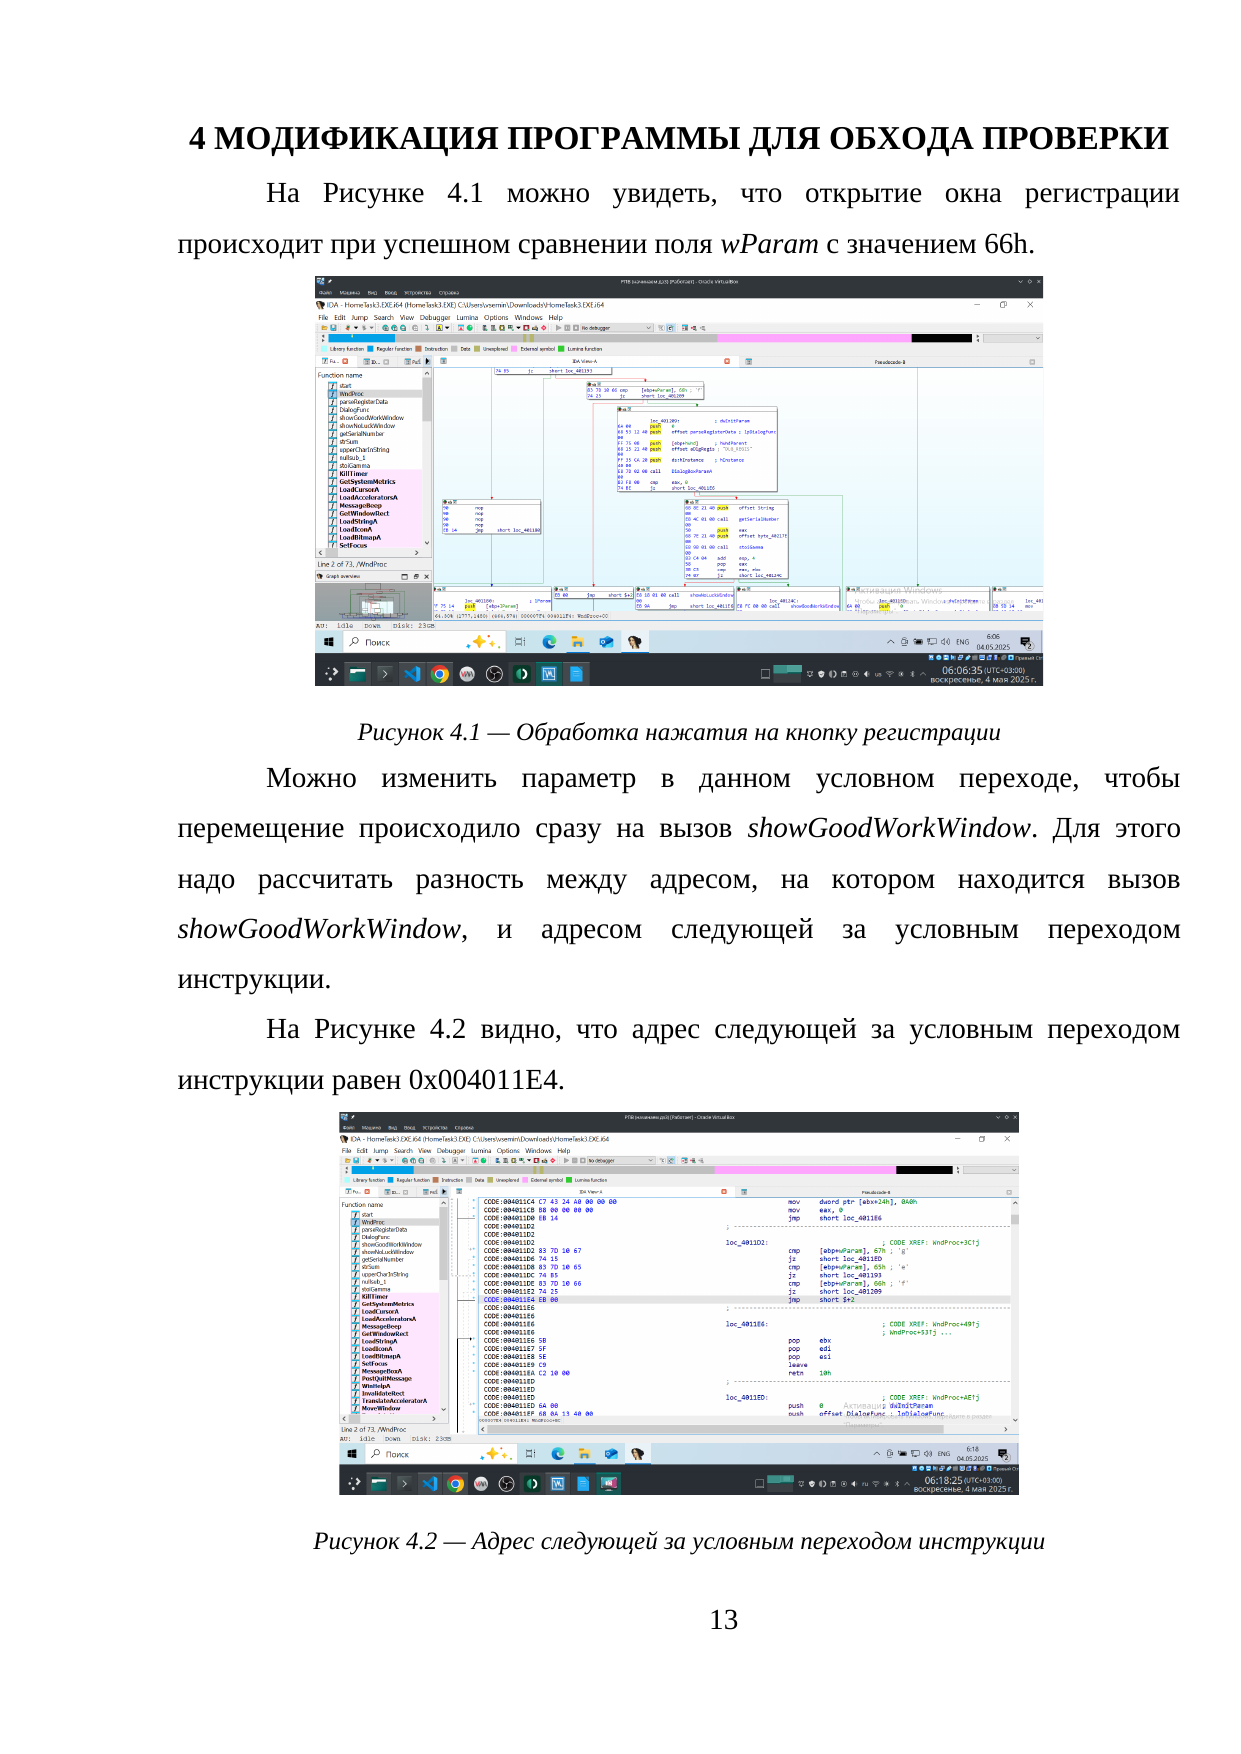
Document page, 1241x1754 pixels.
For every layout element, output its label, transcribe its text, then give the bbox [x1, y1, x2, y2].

text На Рисунке 4.1 можно увидеть, что открытие окна регистрации происходит при успешном сравнении поля wParam с значением 66h. [177, 176, 1181, 259]
picture [315, 276, 1044, 686]
text Можно изменить параметр в данном условном переходе, чтобы перемещение происходило сразу на вызов showGoodWorkWindow. Для этого надо рассчитать разность между адресом, на котором находится вызов showGoodWorkWindow, и адресом следующей за условным переходом инструкции. [177, 760, 1181, 995]
text Рисунок 4.1 — Обработка нажатия на кнопку регистрации [177, 276, 1181, 746]
picture [339, 1112, 1019, 1495]
text Рисунок 4.2 — Адрес следующей за условным переходом инструкции [177, 1112, 1181, 1554]
text На Рисунке 4.2 видно, что адрес следующей за условным переходом инструкции равен 0x004011E4. [177, 1012, 1181, 1096]
subtitle 4 МОДИФИКАЦИЯ ПРОГРАММЫ ДЛЯ ОБХОДА ПРОВЕРКИ [177, 118, 1181, 156]
